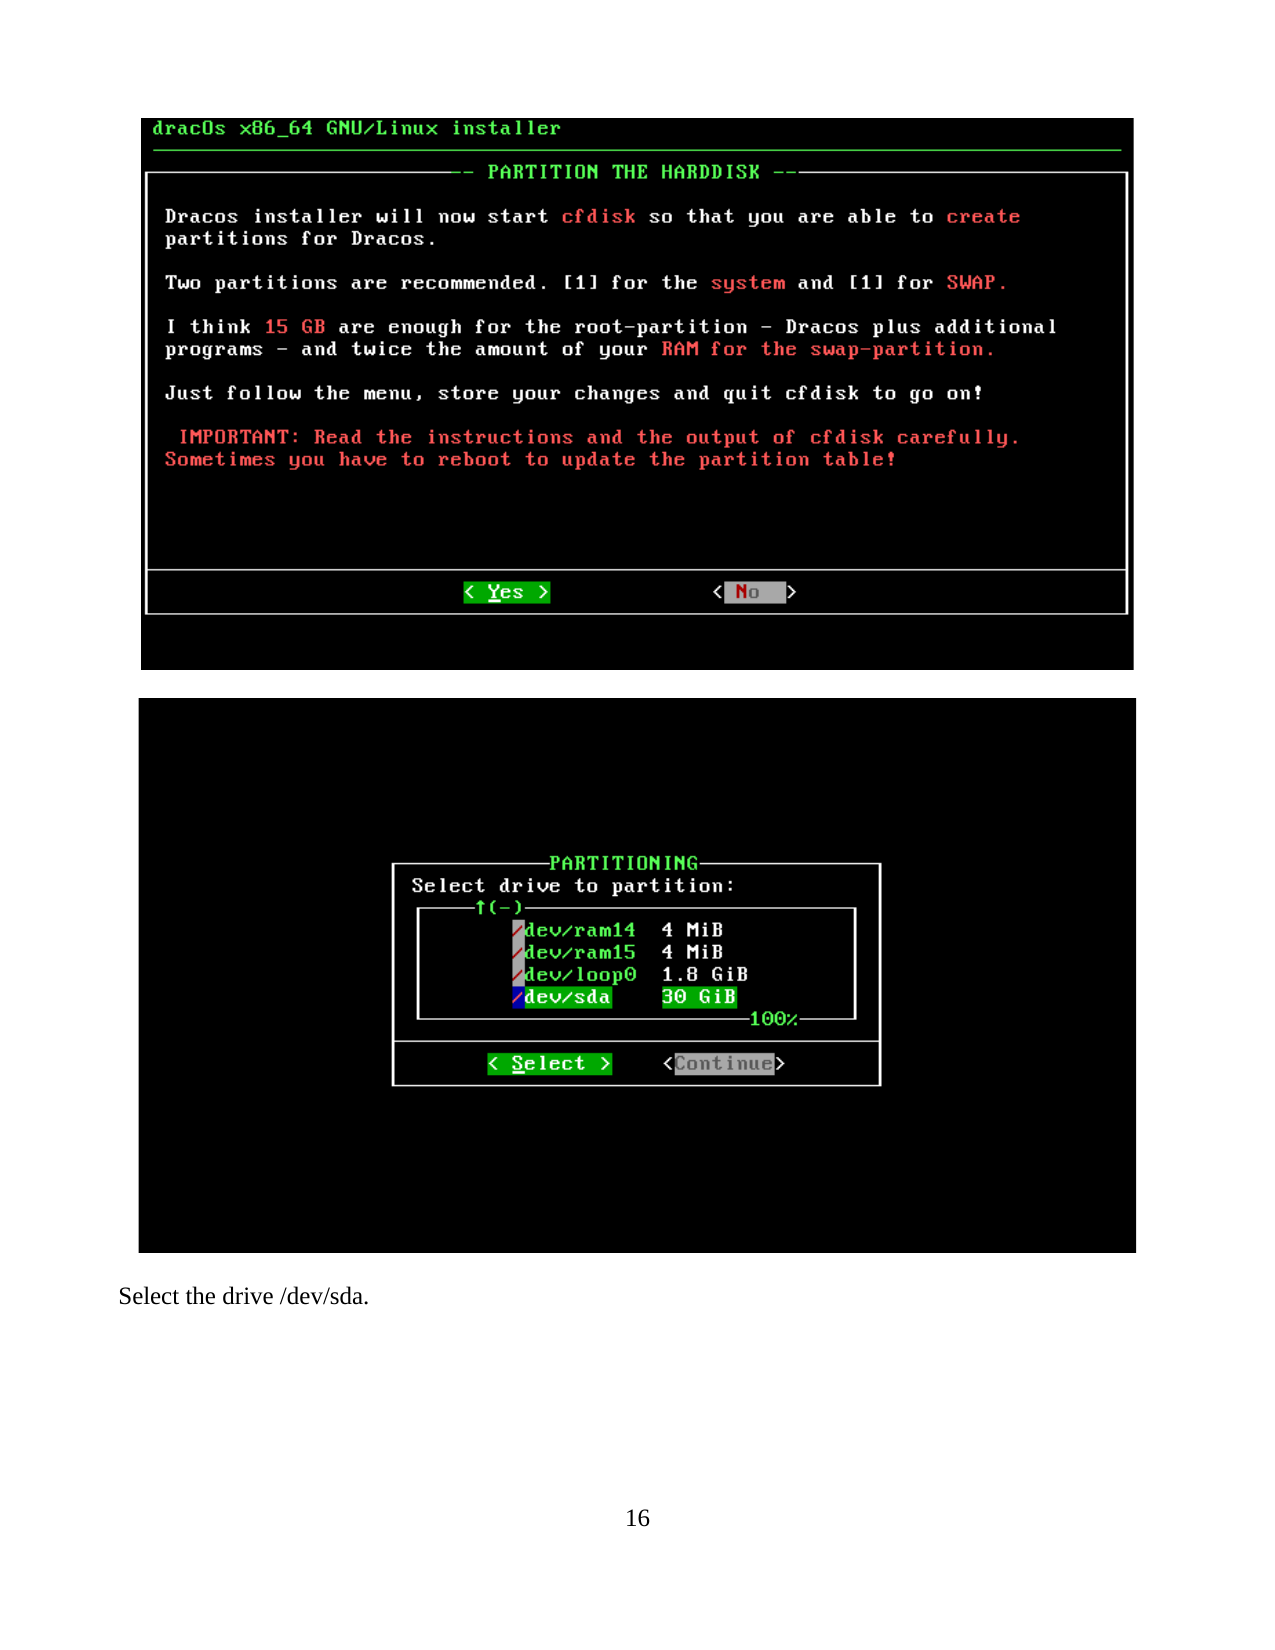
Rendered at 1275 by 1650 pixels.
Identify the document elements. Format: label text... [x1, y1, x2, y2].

text Select the drive /dev/sda. [118, 1281, 1157, 1310]
picture [141, 118, 1134, 670]
picture [138, 698, 1137, 1253]
